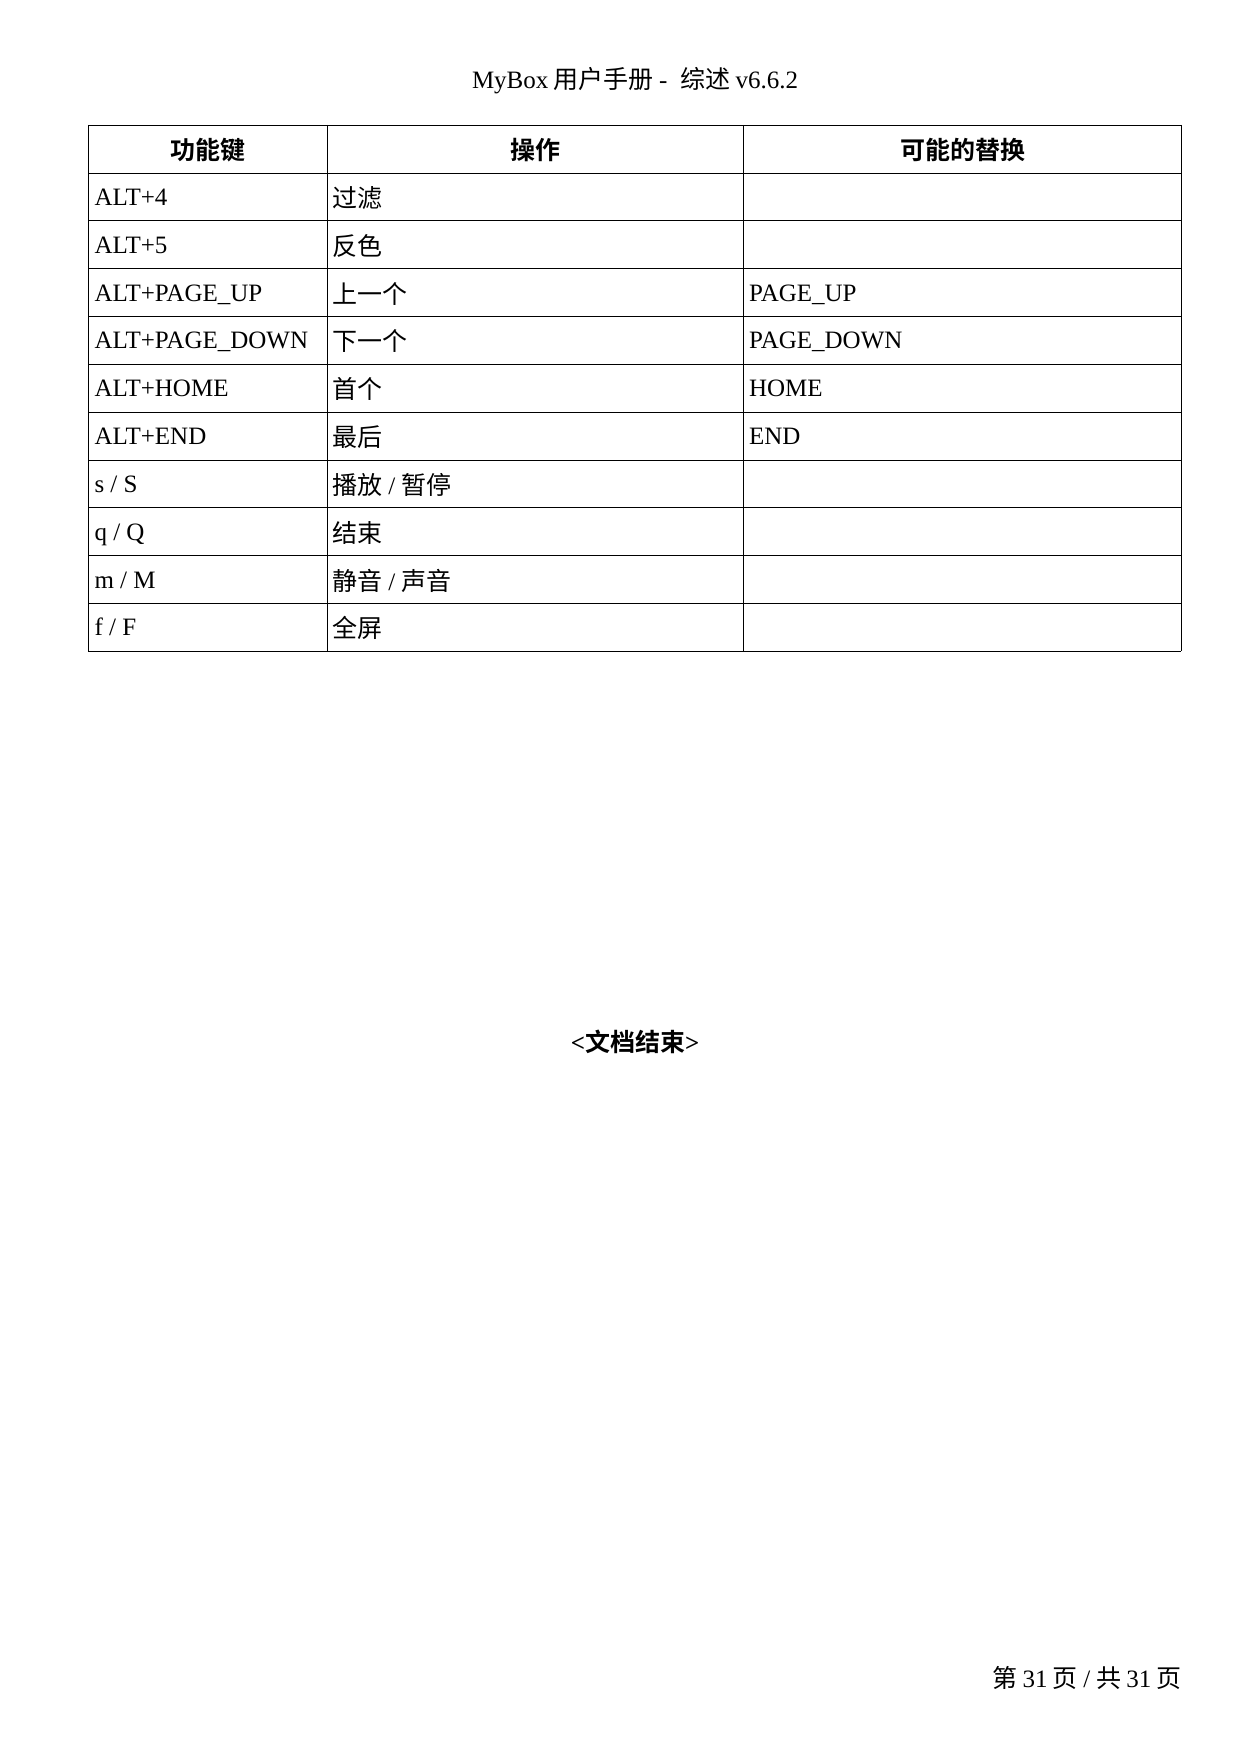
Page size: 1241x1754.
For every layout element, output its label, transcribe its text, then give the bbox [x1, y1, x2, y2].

table_cell [744, 174, 1181, 220]
table_cell 反色 [328, 221, 743, 268]
table_cell END [744, 413, 1181, 459]
table_cell HOME [744, 365, 1181, 412]
table_cell ALT+PAGE_UP [89, 269, 327, 316]
table_cell 静音 / 声音 [328, 556, 743, 603]
table_cell ALT+4 [89, 174, 327, 220]
table_cell ALT+HOME [89, 365, 327, 412]
table_cell ALT+PAGE_DOWN [89, 317, 327, 364]
table_cell 结束 [328, 508, 743, 555]
table_cell 首个 [328, 365, 743, 412]
table_cell 过滤 [328, 174, 743, 220]
table_cell [744, 556, 1181, 603]
table_header 操作 [328, 126, 743, 173]
table_header 可能的替换 [744, 126, 1181, 173]
table_cell f / F [89, 604, 327, 651]
table_cell m / M [89, 556, 327, 603]
table_cell 播放 / 暂停 [328, 461, 743, 507]
table_cell PAGE_UP [744, 269, 1181, 316]
table_cell [744, 508, 1181, 555]
table_cell 下一个 [328, 317, 743, 364]
table_cell 上一个 [328, 269, 743, 316]
table_cell 最后 [328, 413, 743, 459]
table_cell s / S [89, 461, 327, 507]
text <文档结束> [88, 1022, 1181, 1058]
table_cell [744, 461, 1181, 507]
table_cell PAGE_DOWN [744, 317, 1181, 364]
table_header 功能键 [89, 126, 327, 173]
table_cell q / Q [89, 508, 327, 555]
table_cell ALT+END [89, 413, 327, 459]
table_cell [744, 221, 1181, 268]
table_cell ALT+5 [89, 221, 327, 268]
table_cell [744, 604, 1181, 651]
table_cell 全屏 [328, 604, 743, 651]
